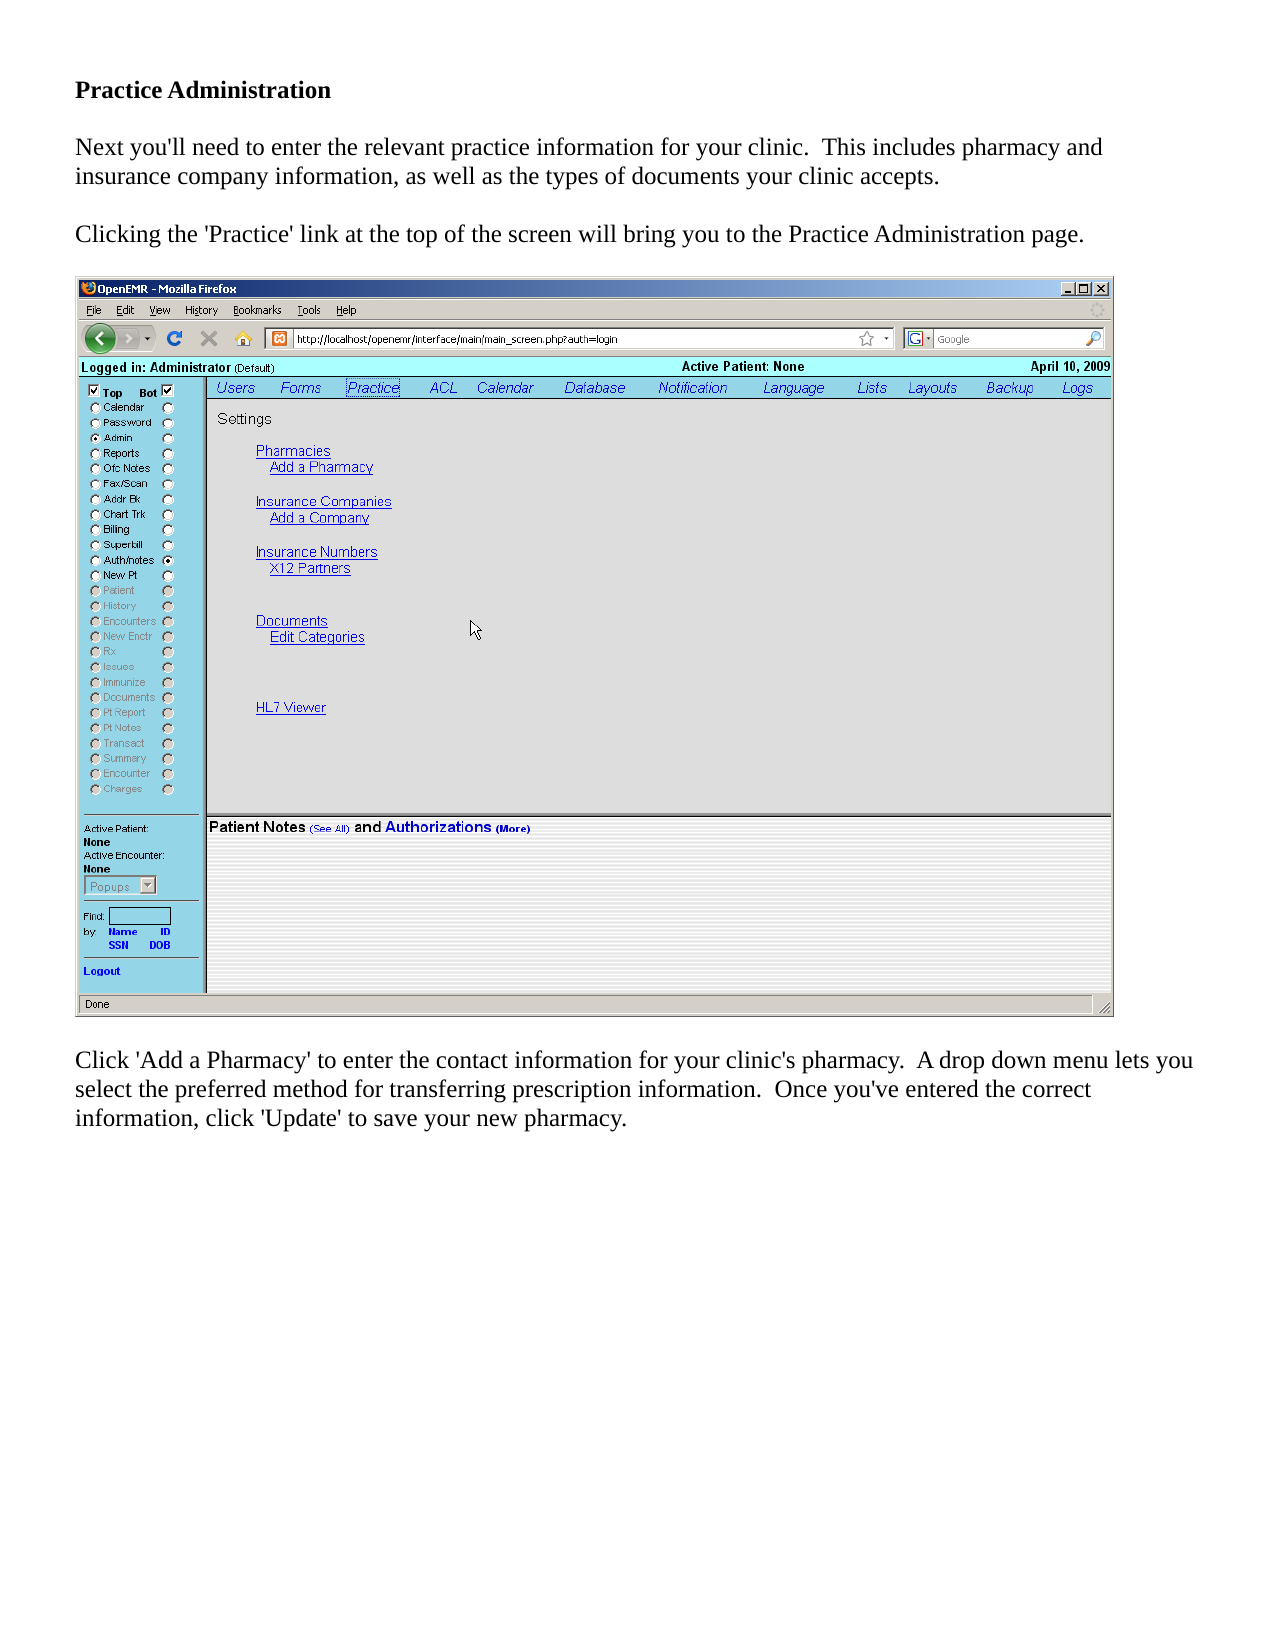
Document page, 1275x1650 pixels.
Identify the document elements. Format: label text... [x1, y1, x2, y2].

text Practice Administration [75, 75, 1200, 104]
text Clicking the 'Practice' link at the top of the screen will bring you to the Practice Administration page. [75, 219, 1200, 247]
text Click 'Add a Pharmacy' to enter the contact information for your clinic's pharmacy. A drop down menu lets you select the preferred method for transferring prescription information. Once you've entered the correct information, click 'Update' to save your new pharmacy. [75, 1045, 1200, 1132]
picture [75, 276, 1114, 1017]
text Next you'll need to enter the relevant practice information for your clinic. This includes pharmacy and insurance company information, as well as the types of documents your clinic accepts. [75, 132, 1200, 190]
